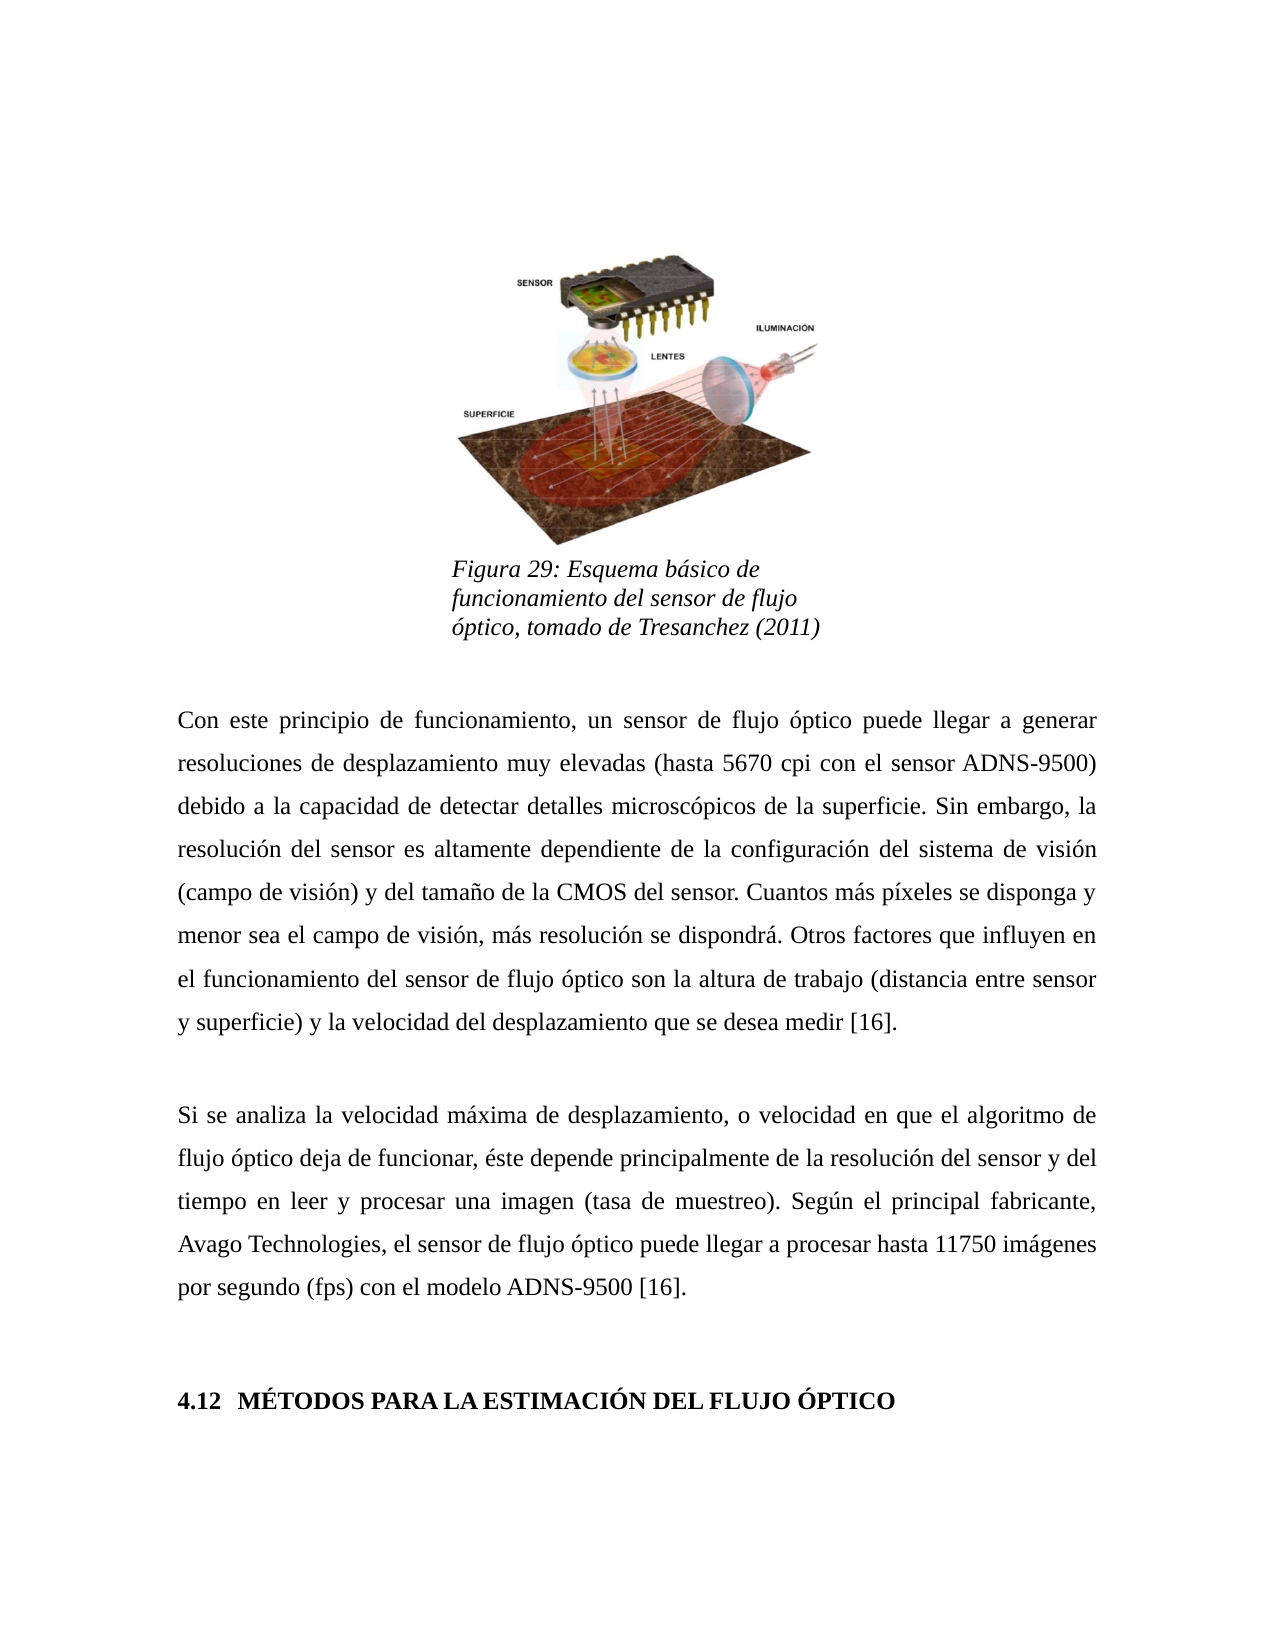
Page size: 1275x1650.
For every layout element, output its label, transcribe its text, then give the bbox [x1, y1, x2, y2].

text Con este principio de funcionamiento, un sensor de flujo óptico puede llegar a generar resoluciones de desplazamiento muy elevadas (hasta 5670 cpi con el sensor ADNS-9500) debido a la capacidad de detectar detalles microscópicos de la superficie. Sin embargo, la resolución del sensor es altamente dependiente de la configuración del sistema de visión (campo de visión) y del tamaño de la CMOS del sensor. Cuantos más píxeles se disponga y menor sea el campo de visión, más resolución se dispondrá. Otros factores que influyen en el funcionamiento del sensor de flujo óptico son la altura de trabajo (distancia entre sensor y superficie) y la velocidad del desplazamiento que se desea medir [16]. [177, 705, 1098, 1036]
text Si se analiza la velocidad máxima de desplazamiento, o velocidad en que el algoritmo de flujo óptico deja de funcionar, éste depende principalmente de la resolución del sensor y del tiempo en leer y procesar una imagen (tasa de muestreo). Según el principal fabricante, Avago Technologies, el sensor de flujo óptico puede llegar a procesar hasta 11750 imágenes por segundo (fps) con el modelo ADNS-9500 [16]. [177, 1100, 1098, 1301]
text Figura 29: Esquema básico de funcionamiento del sensor de flujo óptico, tomado de Tresanchez (2011) [452, 549, 823, 641]
subtitle MÉTODOS PARA LA ESTIMACIÓN DEL FLUJO ÓPTICO [177, 1386, 1098, 1415]
picture [451, 247, 824, 549]
